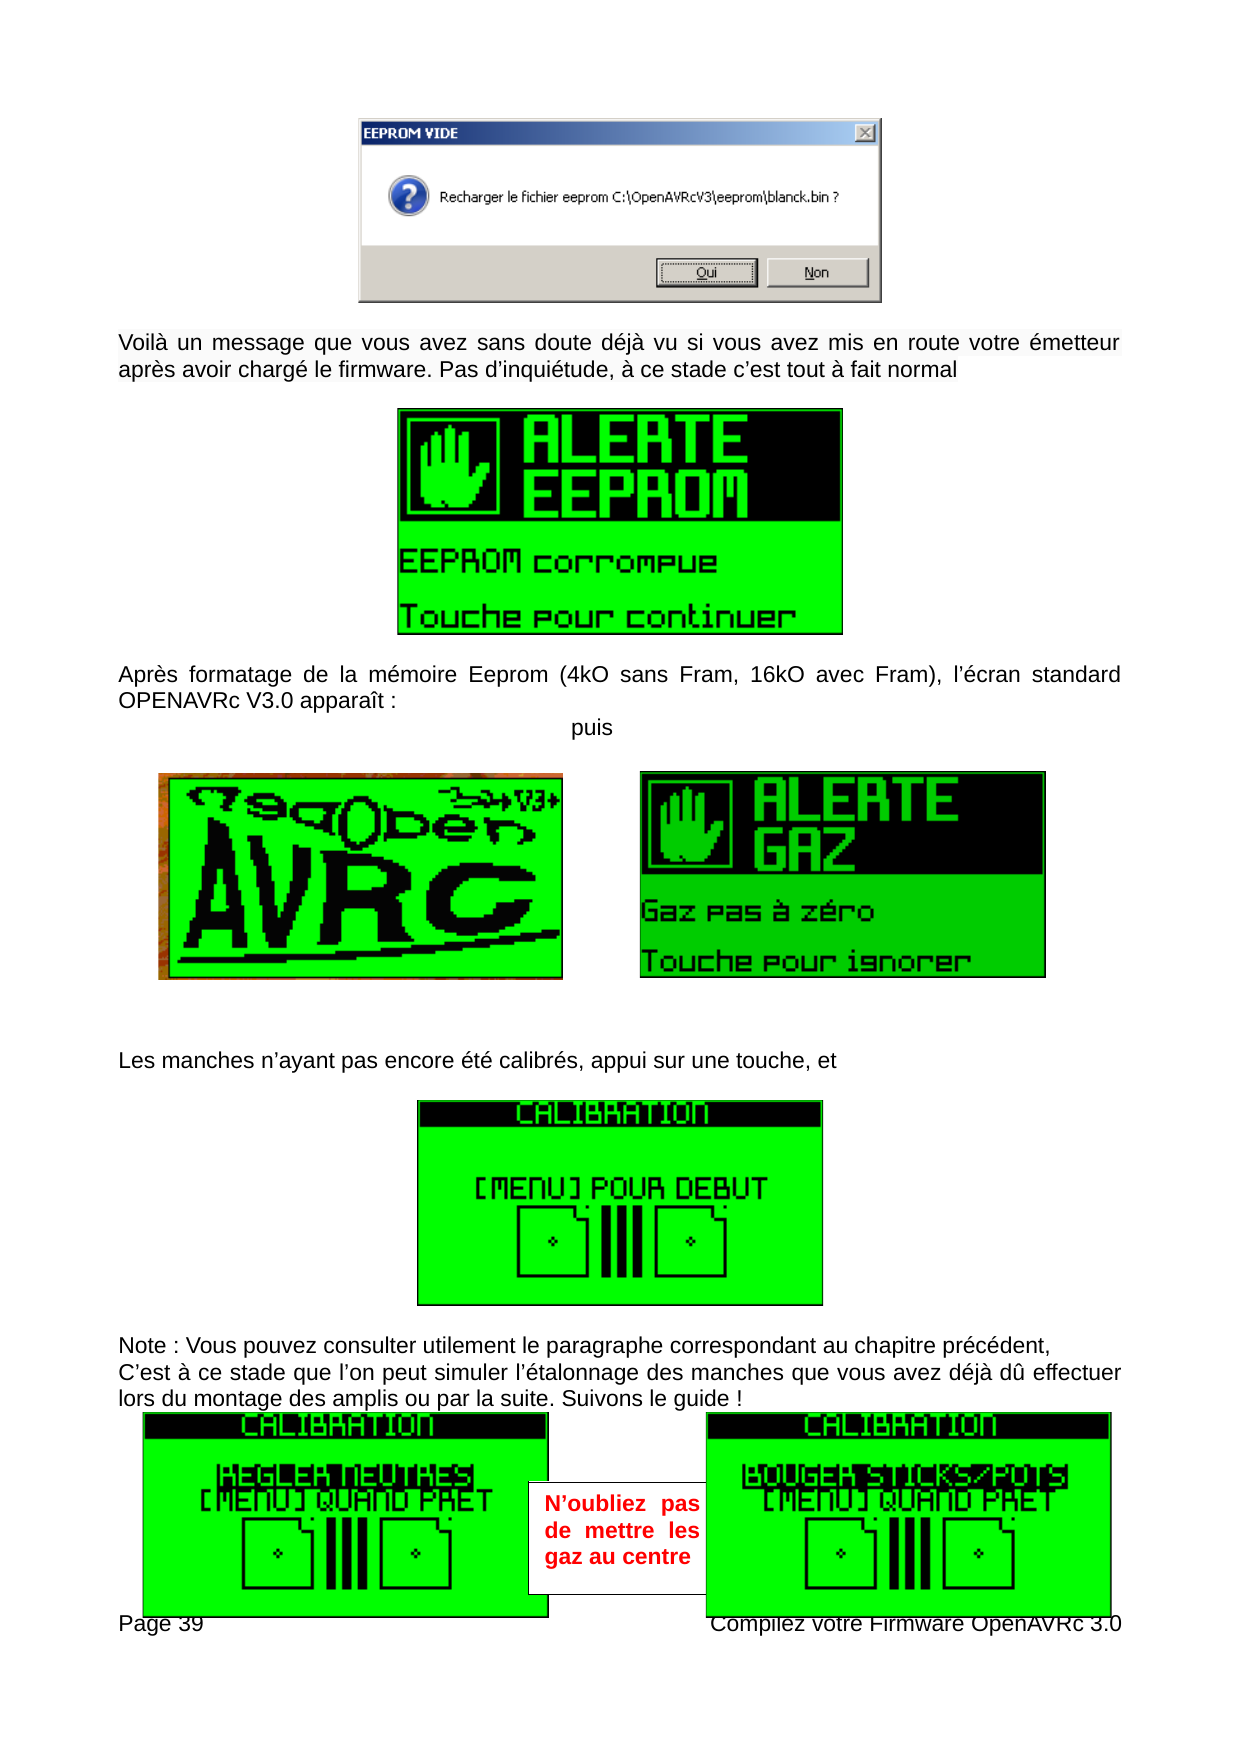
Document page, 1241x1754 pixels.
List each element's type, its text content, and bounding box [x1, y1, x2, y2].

picture [639, 771, 1046, 978]
text puis [118, 714, 1122, 740]
text C’est à ce stade que l’on peut simuler l’étalonnage des manches que vous avez déjà dû effectuer lors du montage des amplis ou par la suite. Suivons le guide ! [118, 1359, 1122, 1412]
text Après formatage de la mémoire Eeprom (4kO sans Fram, 16kO avec Fram), l’écran standard OPENAVRc V3.0 apparaît : [118, 661, 1122, 714]
picture [705, 1412, 1112, 1618]
picture [397, 408, 843, 635]
text N’oubliez pas de mettre les gaz au centre [544, 1490, 700, 1569]
picture [358, 118, 882, 303]
text Les manches n’ayant pas encore été calibrés, appui sur une touche, et [118, 1047, 1122, 1073]
picture [142, 1412, 549, 1618]
text Note : Vous pouvez consulter utilement le paragraphe correspondant au chapitre précédent, [118, 1332, 1122, 1359]
text Voilà un message que vous avez sans doute déjà vu si vous avez mis en route votre émetteur après avoir chargé le firmware. Pas d’inquiétude, à ce stade c’est tout à fait normal [118, 329, 1122, 382]
picture [417, 1100, 824, 1306]
